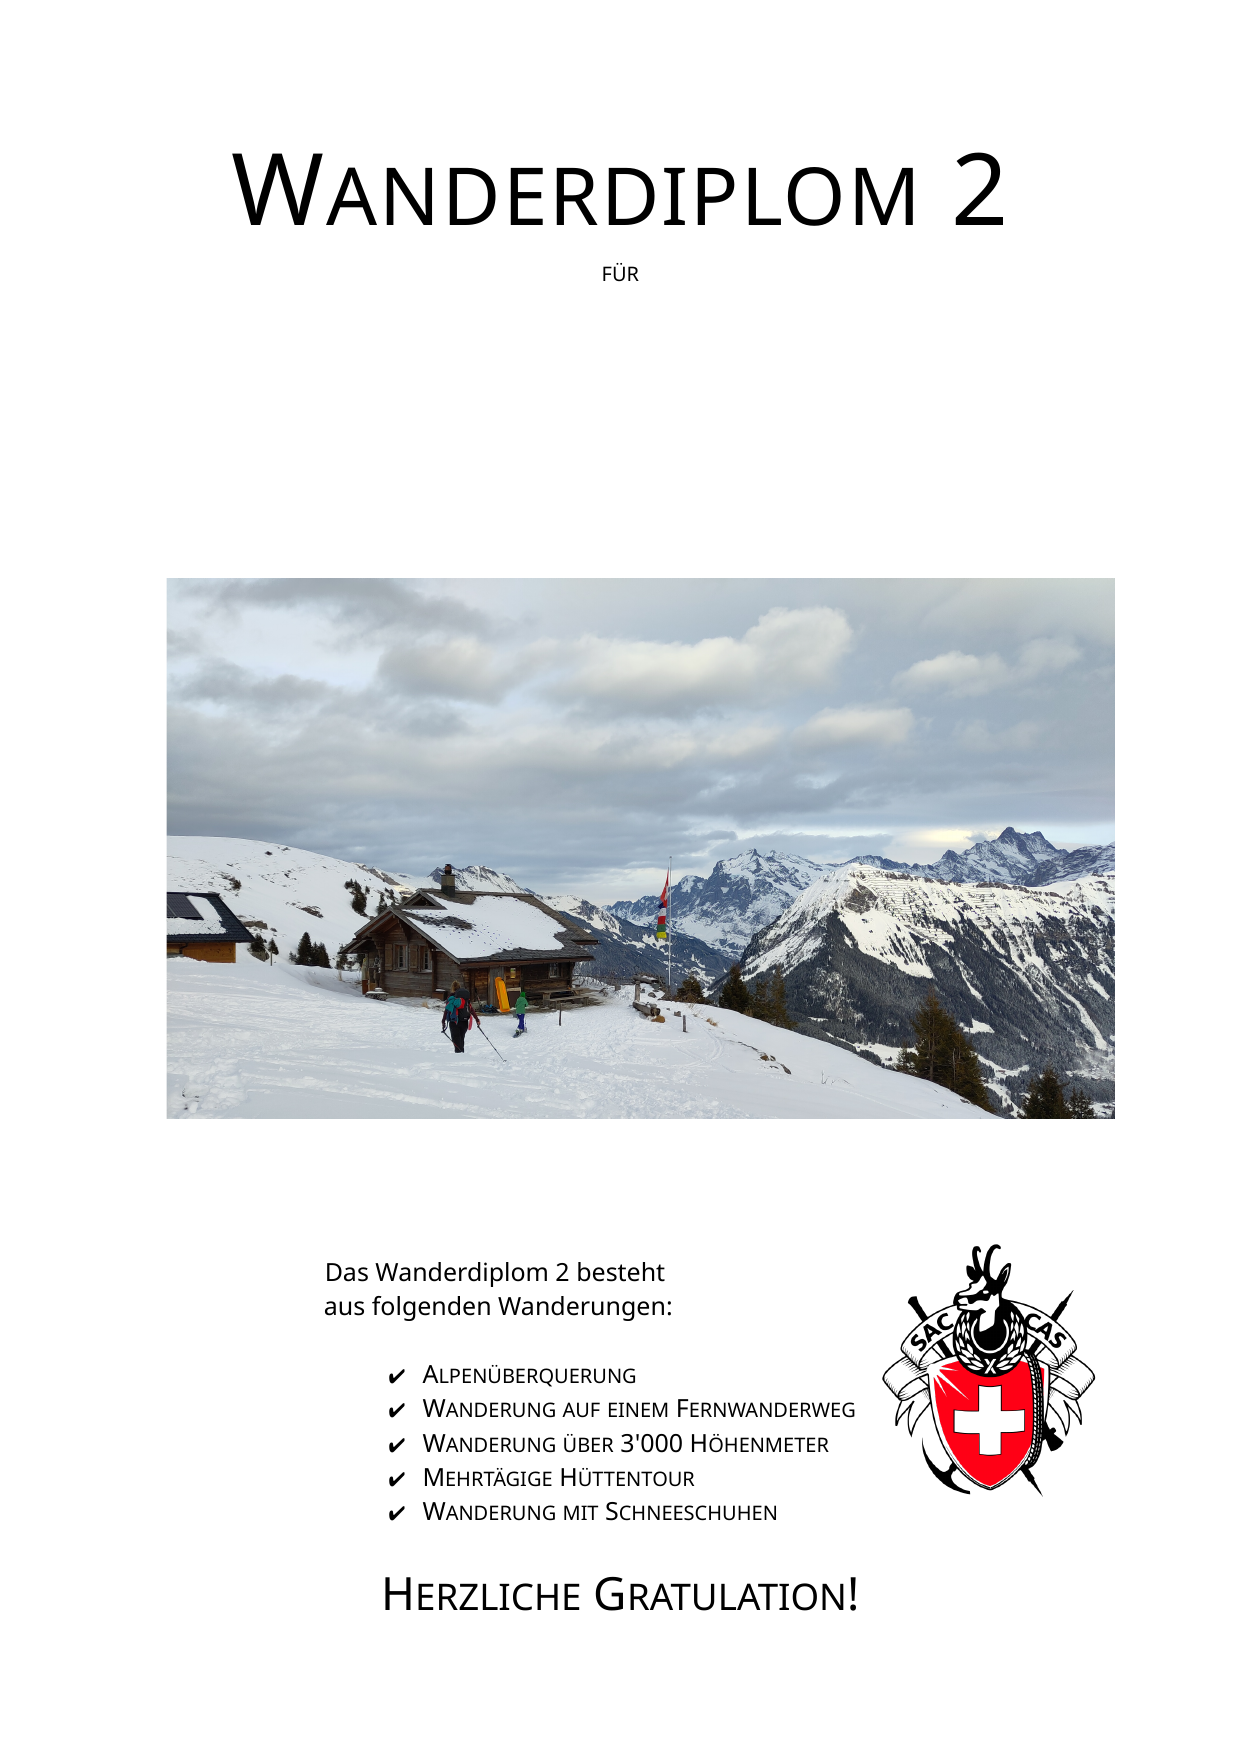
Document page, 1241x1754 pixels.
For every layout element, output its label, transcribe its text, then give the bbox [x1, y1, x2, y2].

text Wanderdiplom 2 [118, 118, 1122, 254]
text Herzliche Gratulation! [118, 1561, 1122, 1624]
list Wanderung auf einem Fernwanderweg [388, 1391, 878, 1425]
list Alpenüberquerung [388, 1357, 878, 1391]
text für [118, 254, 1122, 288]
text Das Wanderdiplom 2 besteht aus folgenden Wanderungen: [118, 1255, 878, 1323]
list [1099, 1459, 1122, 1493]
picture [878, 1240, 1099, 1501]
list Wanderung über 3'000 Höhenmeter [388, 1425, 878, 1459]
list [1099, 1357, 1122, 1391]
list Mehrtägige Hüttentour [388, 1459, 878, 1493]
list [1099, 1391, 1122, 1425]
list [1099, 1425, 1122, 1459]
text [1099, 1255, 1122, 1323]
list Wanderung mit Schneeschuhen [388, 1493, 1122, 1527]
